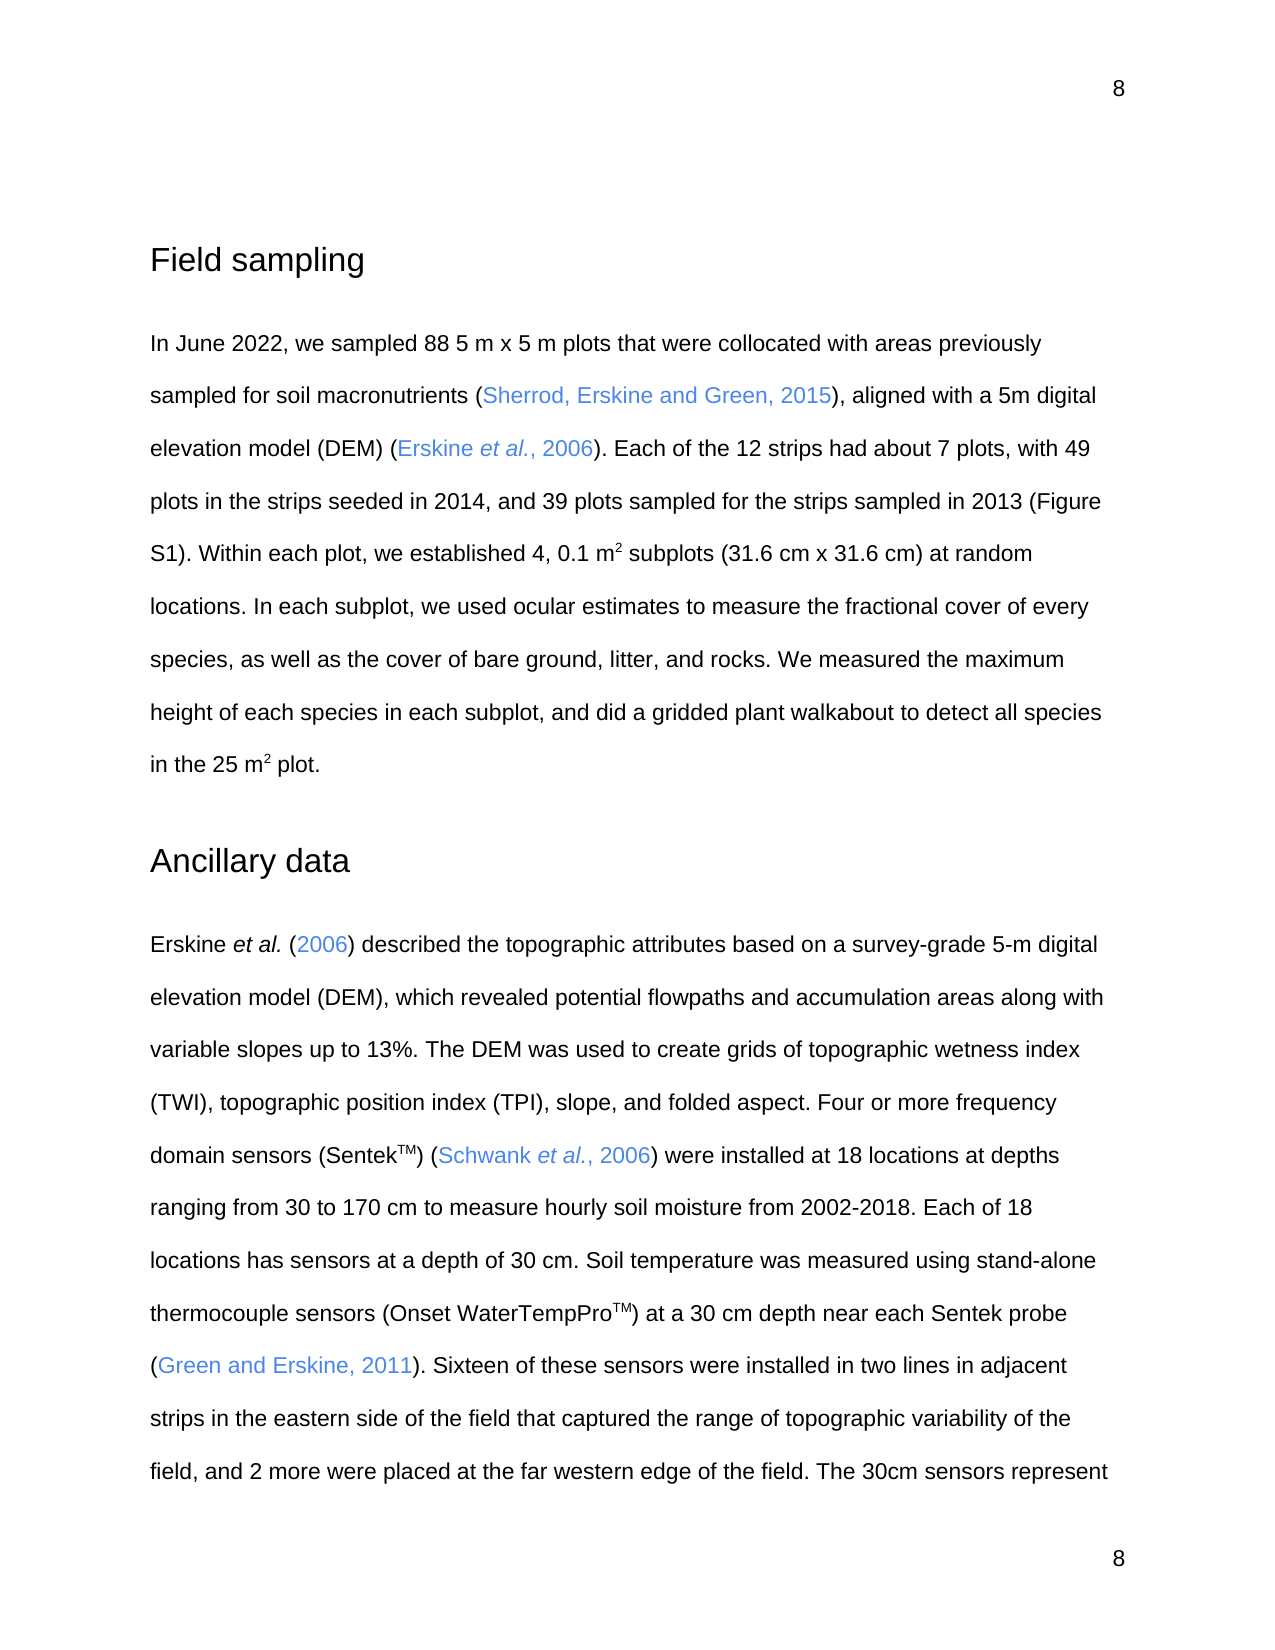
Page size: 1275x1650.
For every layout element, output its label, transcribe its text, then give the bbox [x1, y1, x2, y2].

subtitle Ancillary data [150, 841, 1125, 880]
subtitle Field sampling [150, 240, 1125, 279]
text Erskine et al. (2006) described the topographic attributes based on a survey-grade 5-m digital elevation model (DEM), which revealed potential flowpaths and accumulation areas along with variable slopes up to 13%. The DEM was used to create grids of topographic wetness index (TWI), topographic position index (TPI), slope, and folded aspect. Four or more frequency domain sensors (SentekTM) (Schwank et al., 2006) were installed at 18 locations at depths ranging from 30 to 170 cm to measure hourly soil moisture from 2002-2018. Each of 18 locations has sensors at a depth of 30 cm. Soil temperature was measured using stand-alone thermocouple sensors (Onset WaterTempProTM) at a 30 cm depth near each Sentek probe (Green and Erskine, 2011). Sixteen of these sensors were installed in two lines in adjacent strips in the eastern side of the field that captured the range of topographic variability of the field, and 2 more were placed at the far western edge of the field. The 30cm sensors represent [150, 931, 1125, 1484]
text In June 2022, we sampled 88 5 m x 5 m plots that were collocated with areas previously sampled for soil macronutrients (Sherrod, Erskine and Green, 2015), aligned with a 5m digital elevation model (DEM) (Erskine et al., 2006). Each of the 12 strips had about 7 plots, with 49 plots in the strips seeded in 2014, and 39 plots sampled for the strips sampled in 2013 (Figure S1). Within each plot, we established 4, 0.1 m2 subplots (31.6 cm x 31.6 cm) at random locations. In each subplot, we used ocular estimates to measure the fractional cover of every species, as well as the cover of bare ground, litter, and rocks. We measured the maximum height of each species in each subplot, and did a gridded plant walkabout to detect all species in the 25 m2 plot. [150, 329, 1125, 778]
